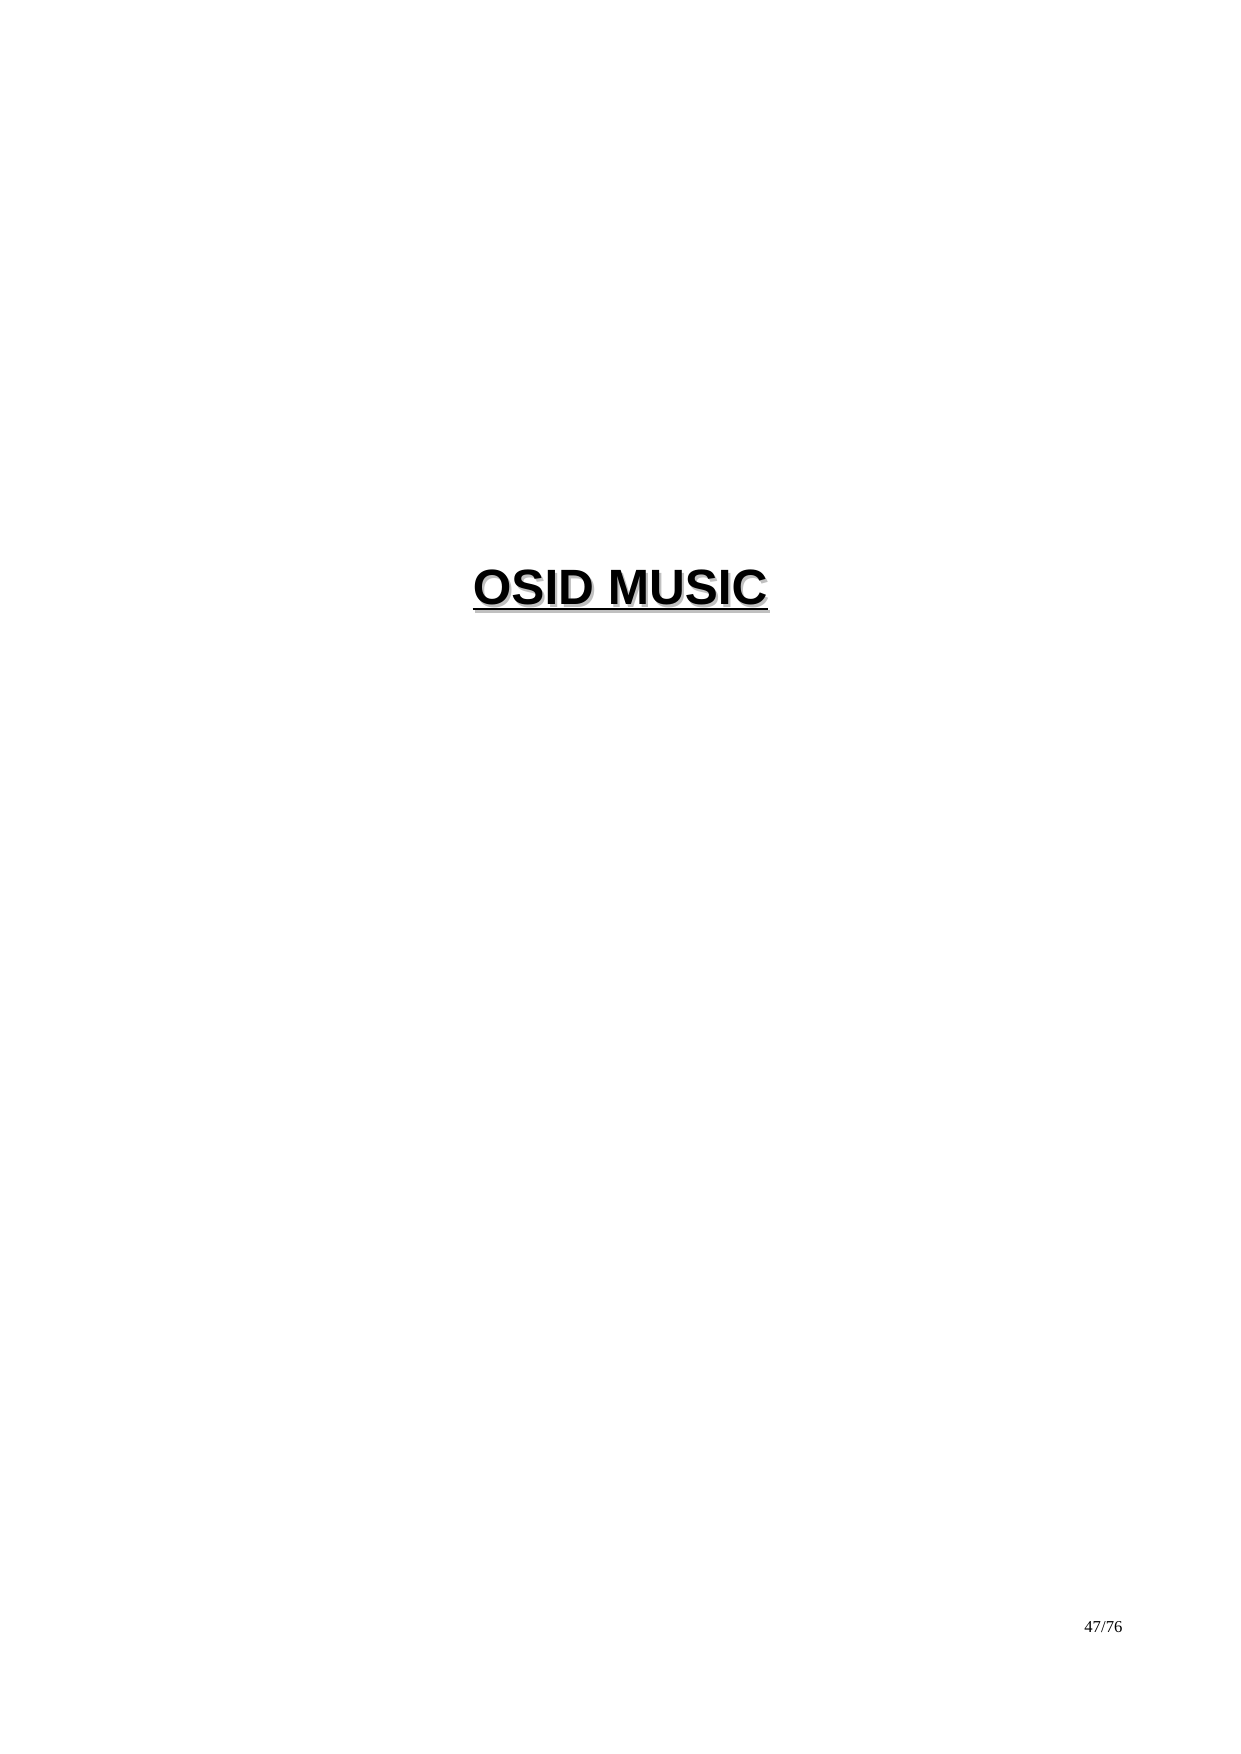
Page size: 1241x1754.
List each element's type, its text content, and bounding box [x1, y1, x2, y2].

subtitle OSID MUSIC [118, 558, 1122, 615]
